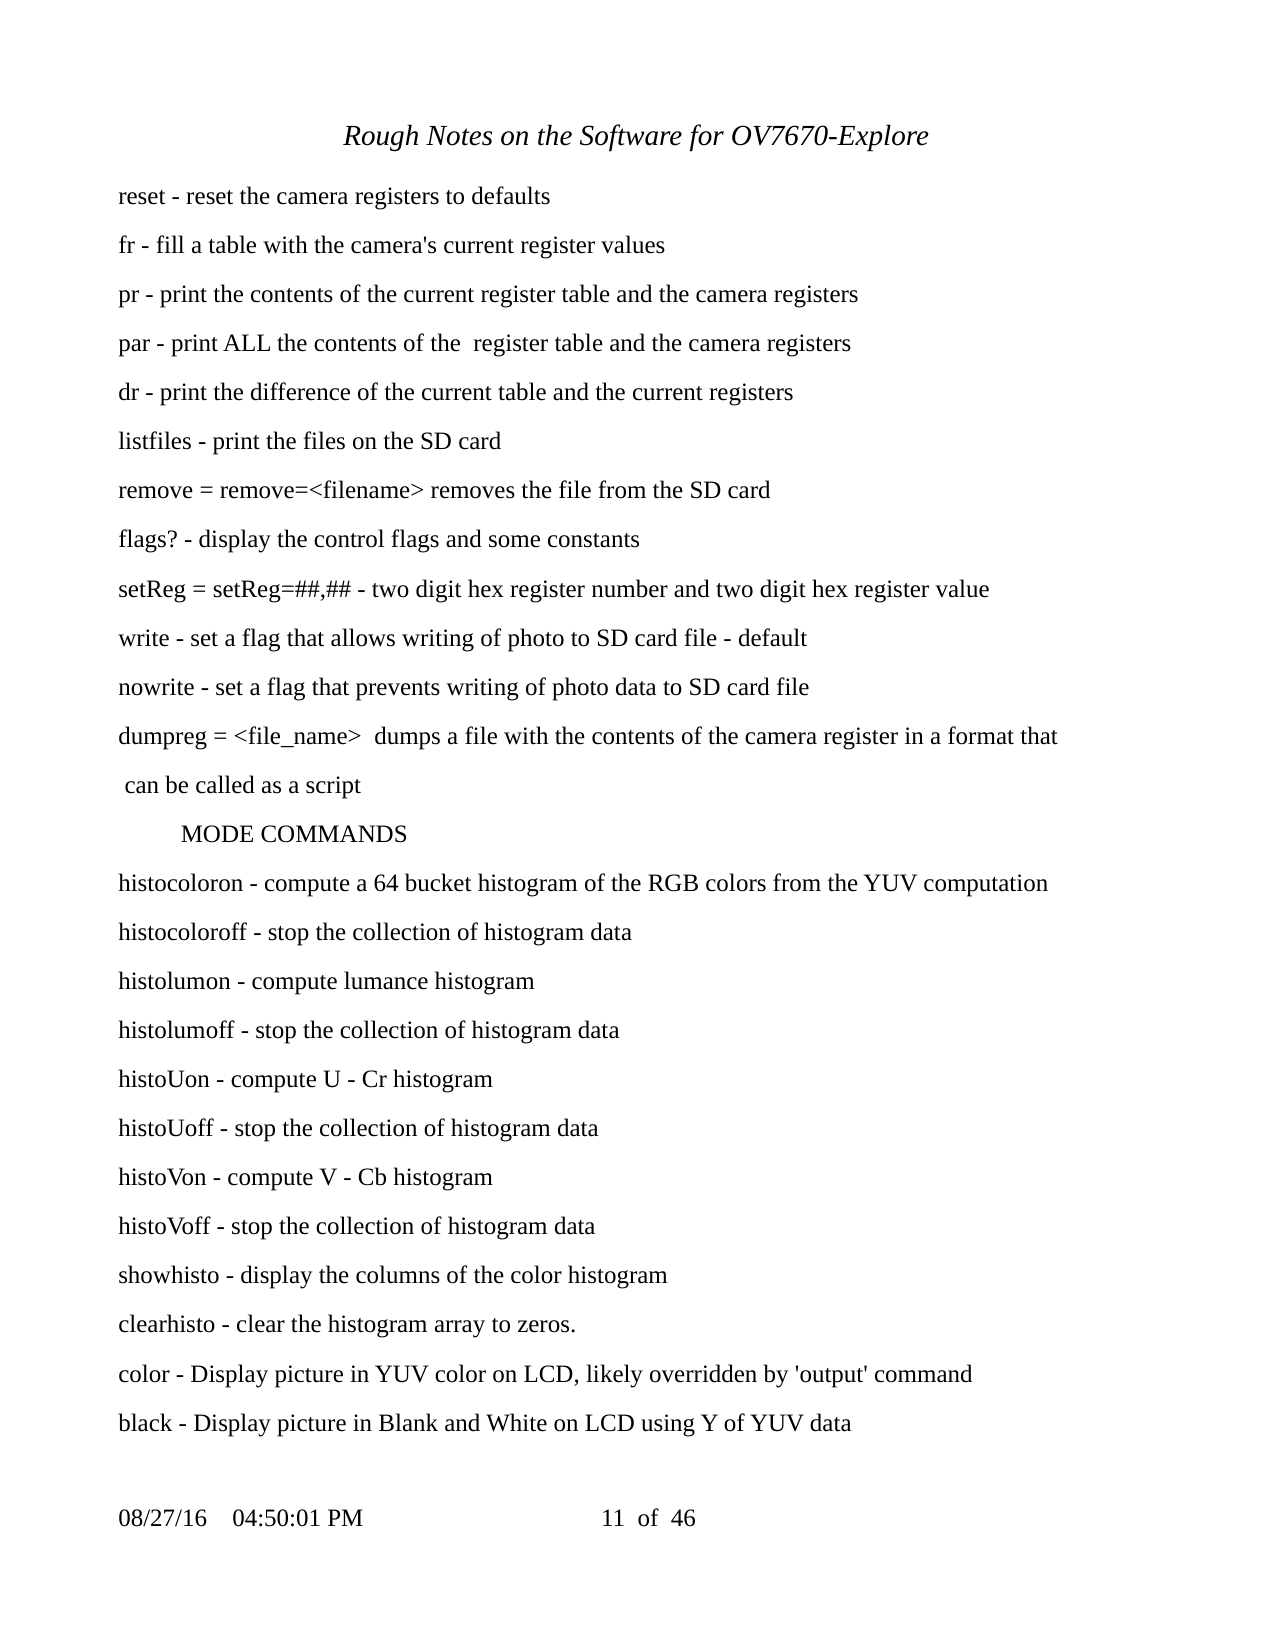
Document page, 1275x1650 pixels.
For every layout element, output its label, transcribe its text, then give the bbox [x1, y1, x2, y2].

text histoVon - compute V - Cb histogram [118, 1162, 1157, 1191]
text color - Display picture in YUV color on LCD, likely overridden by 'output' command [118, 1359, 1157, 1387]
text remove = remove=<filename> removes the file from the SD card [118, 476, 1157, 504]
text can be called as a script [118, 770, 1157, 799]
text histocoloroff - stop the collection of histogram data [118, 917, 1157, 946]
text par - print ALL the contents of the register table and the camera registers [118, 328, 1157, 357]
text reset - reset the camera registers to defaults [118, 181, 1157, 210]
text black - Display picture in Blank and White on LCD using Y of YUV data [118, 1408, 1157, 1436]
text flags? - display the control flags and some constants [118, 524, 1157, 553]
text histoVoff - stop the collection of histogram data [118, 1211, 1157, 1240]
text showhisto - display the columns of the color histogram [118, 1261, 1157, 1289]
text histolumon - compute lumance histogram [118, 966, 1157, 995]
text setReg = setReg=##,## - two digit hex register number and two digit hex register value [118, 574, 1157, 602]
text pr - print the contents of the current register table and the camera registers [118, 279, 1157, 308]
text write - set a flag that allows writing of photo to SD card file - default [118, 623, 1157, 651]
text dr - print the difference of the current table and the current registers [118, 377, 1157, 406]
text MODE COMMANDS [118, 819, 1157, 848]
text nowrite - set a flag that prevents writing of photo data to SD card file [118, 672, 1157, 701]
text histolumoff - stop the collection of histogram data [118, 1015, 1157, 1044]
text histoUoff - stop the collection of histogram data [118, 1113, 1157, 1142]
text clearhisto - clear the histogram array to zeros. [118, 1309, 1157, 1338]
text listfiles - print the files on the SD card [118, 426, 1157, 455]
text histocoloron - compute a 64 bucket histogram of the RGB colors from the YUV computation [118, 868, 1157, 897]
text dumpreg = <file_name> dumps a file with the contents of the camera register in a format that [118, 721, 1157, 749]
text histoUon - compute U - Cr histogram [118, 1064, 1157, 1093]
text fr - fill a table with the camera's current register values [118, 230, 1157, 259]
